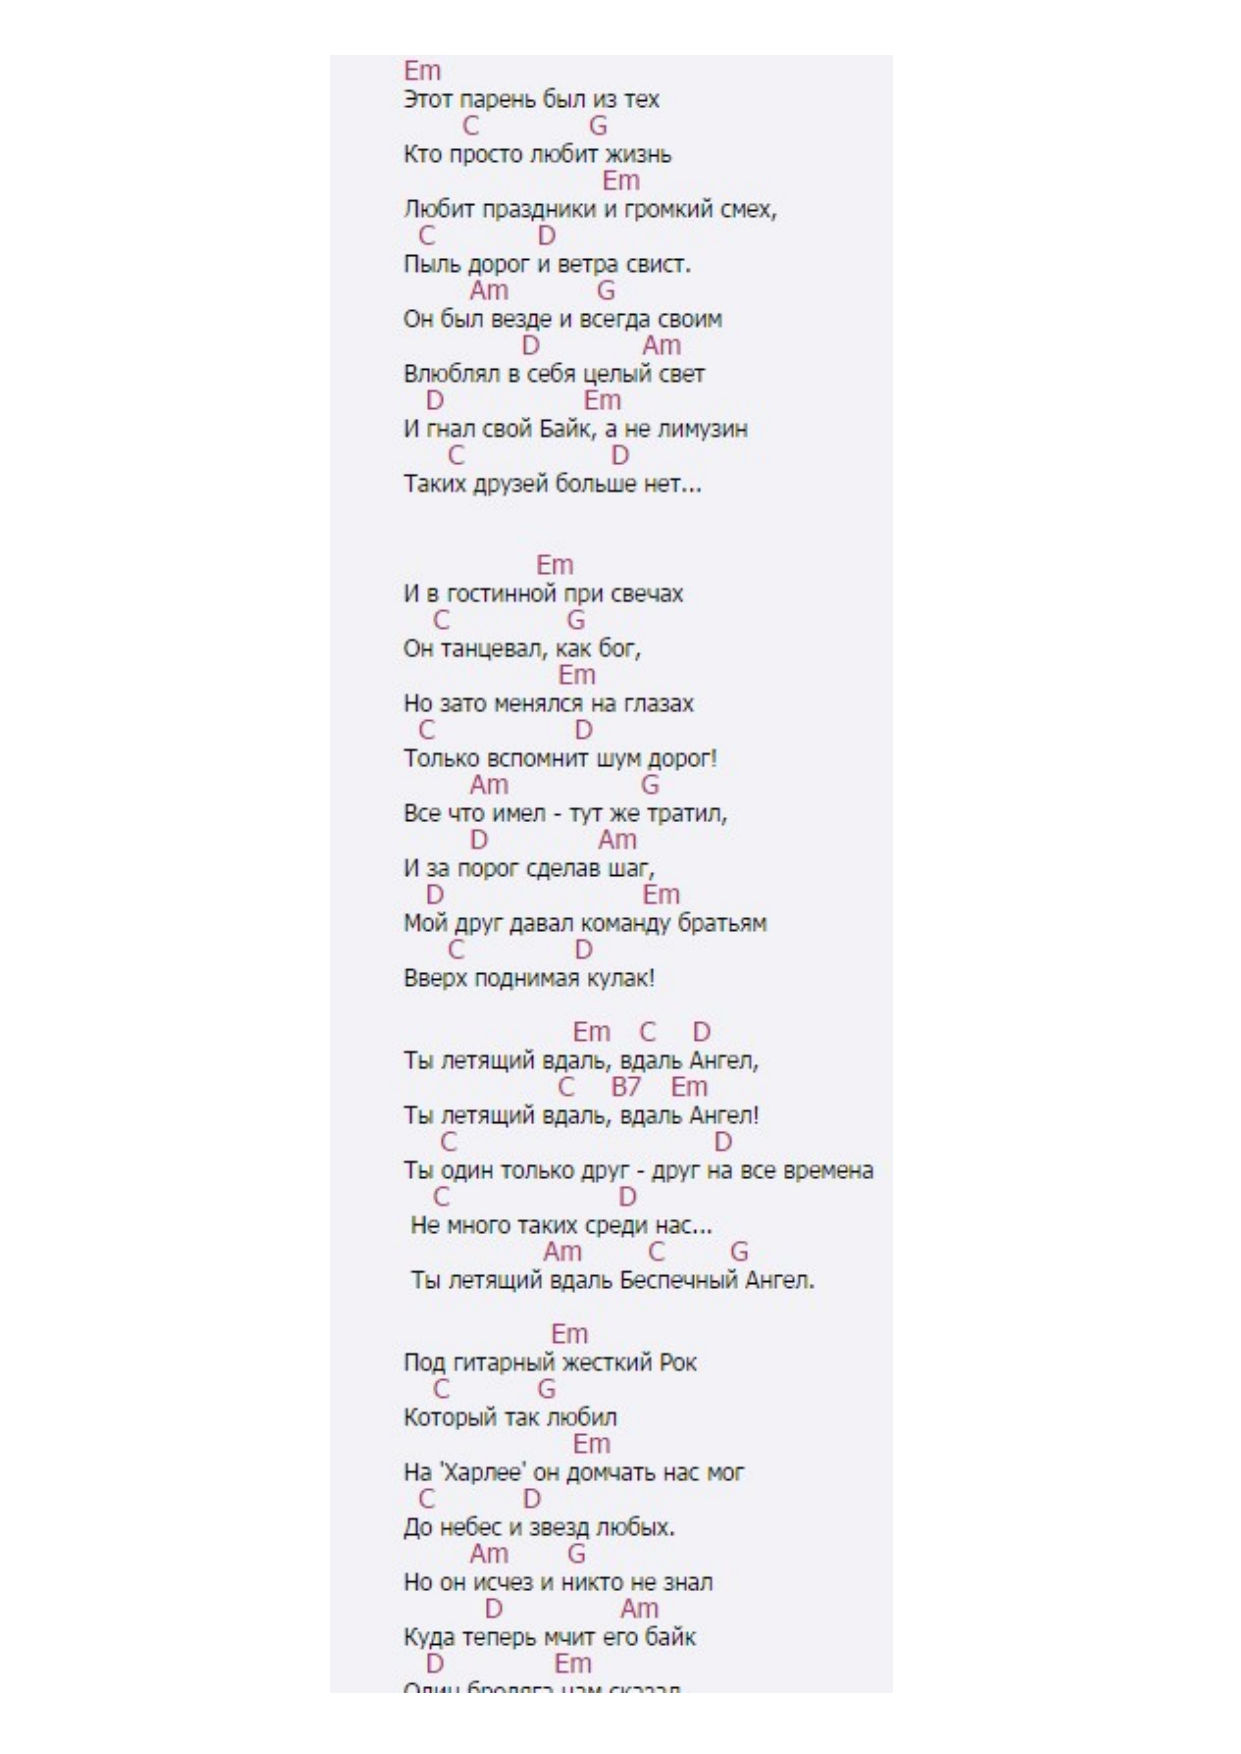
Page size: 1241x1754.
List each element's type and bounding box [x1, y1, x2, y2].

picture [330, 55, 893, 1693]
